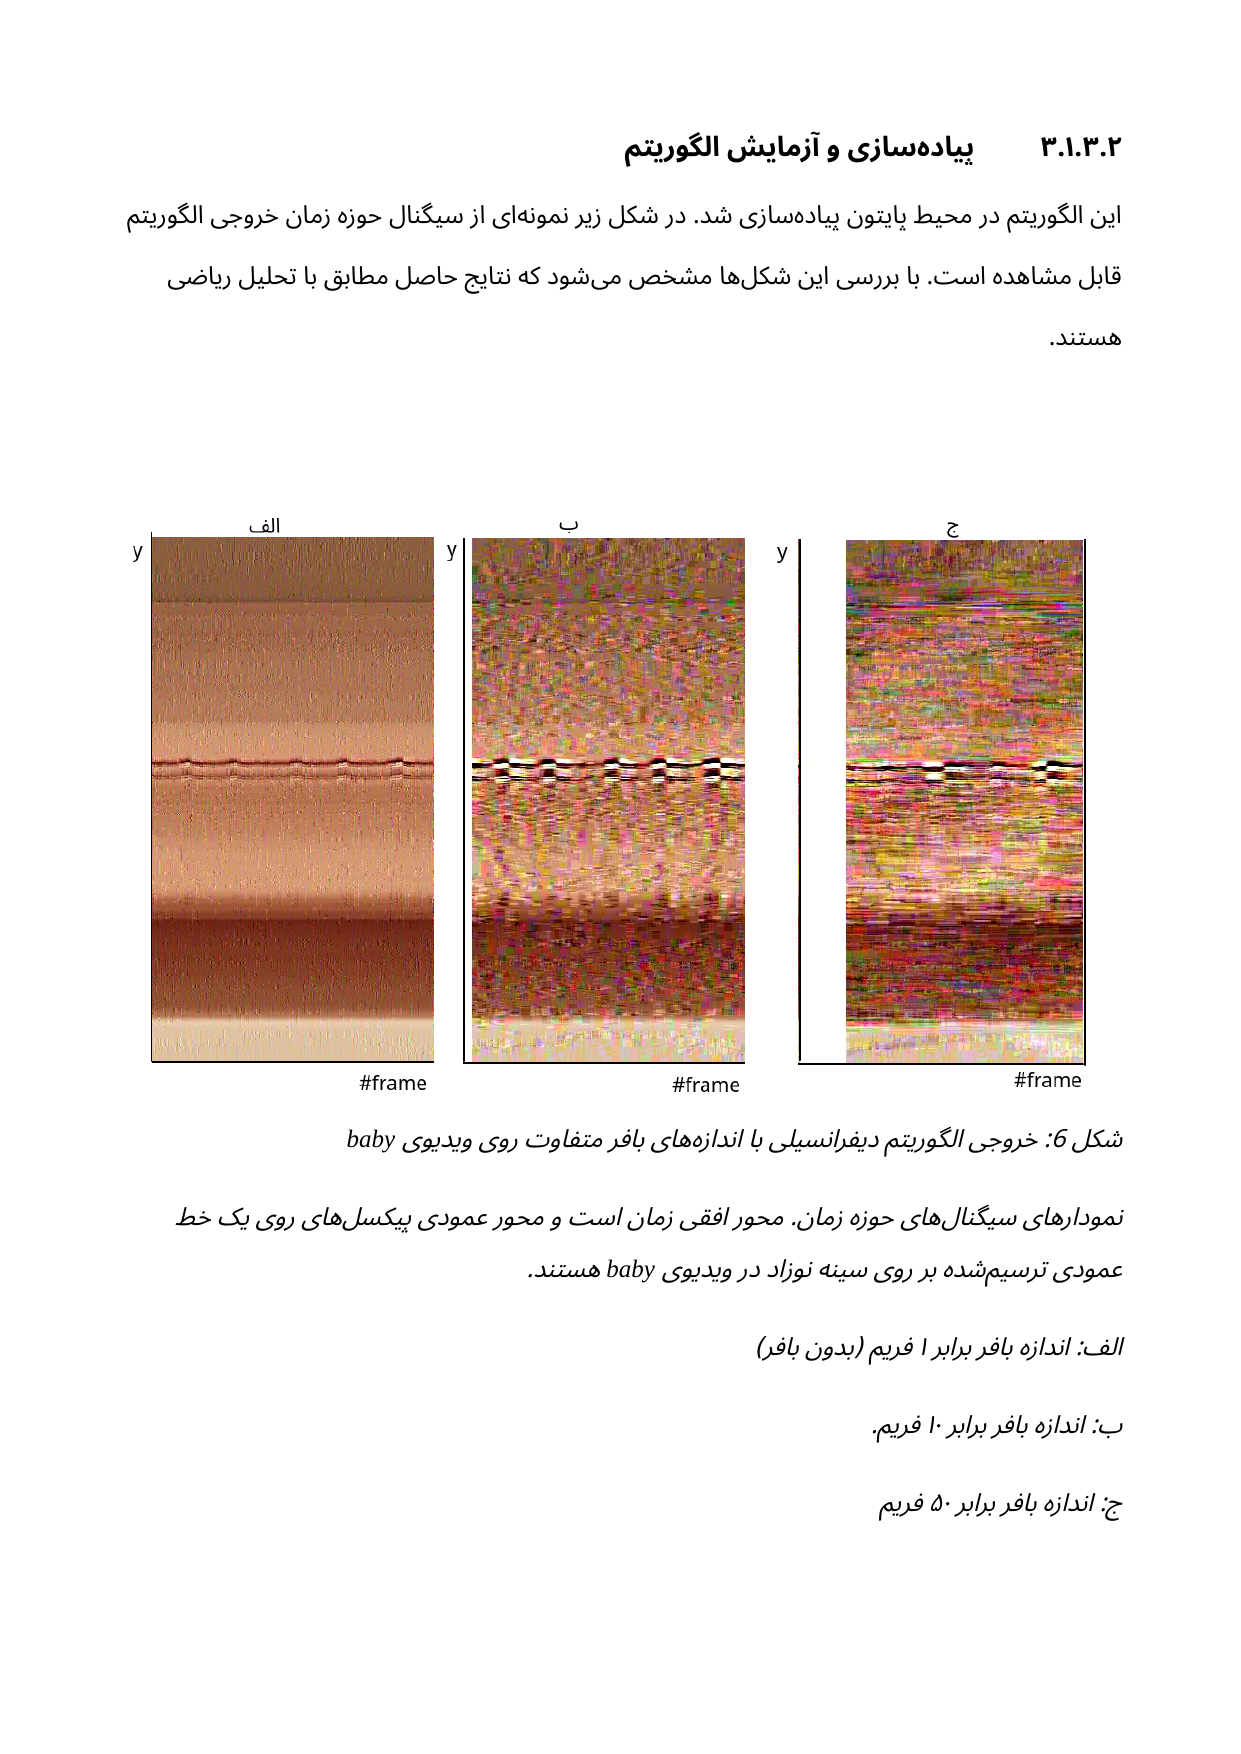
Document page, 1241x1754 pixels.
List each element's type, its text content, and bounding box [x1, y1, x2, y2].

text ج: اندازه بافر برابر ۵۰ فریم [118, 1477, 1122, 1529]
text ب: اندازه بافر برابر ۱۰ فریم. [118, 1399, 1122, 1452]
picture [118, 506, 1123, 1113]
text این الگوریتم در محیط پایتون پیاده‌سازی شد. در شکل زیر نمونه‌ای از سیگنال حوزه زمان خروجی الگوریتم قابل مشاهده است. با بررسی این شکل‌ها مشخص می‌شود که نتایج حاصل مطابق با تحلیل ریاضی هستند. [118, 189, 1122, 363]
text شکل 6: خروجی الگوریتم دیفرانسیلی با اندازه‌های بافر متفاوت روی ویدیوی baby [118, 1113, 1122, 1166]
text نمودارهای سیگنال‌های حوزه زمان. محور افقی زمان است و محور عمودی پیکسل‌های روی یک خط عمودی ترسیم‌شده بر روی سینه نوزاد در ویدیوی baby هستند. [118, 1191, 1122, 1296]
subtitle پیاده‌سازی و آزمایش الگوریتم [118, 118, 1122, 177]
text الف: اندازه بافر برابر ۱ فریم (بدون بافر) [118, 1321, 1122, 1374]
